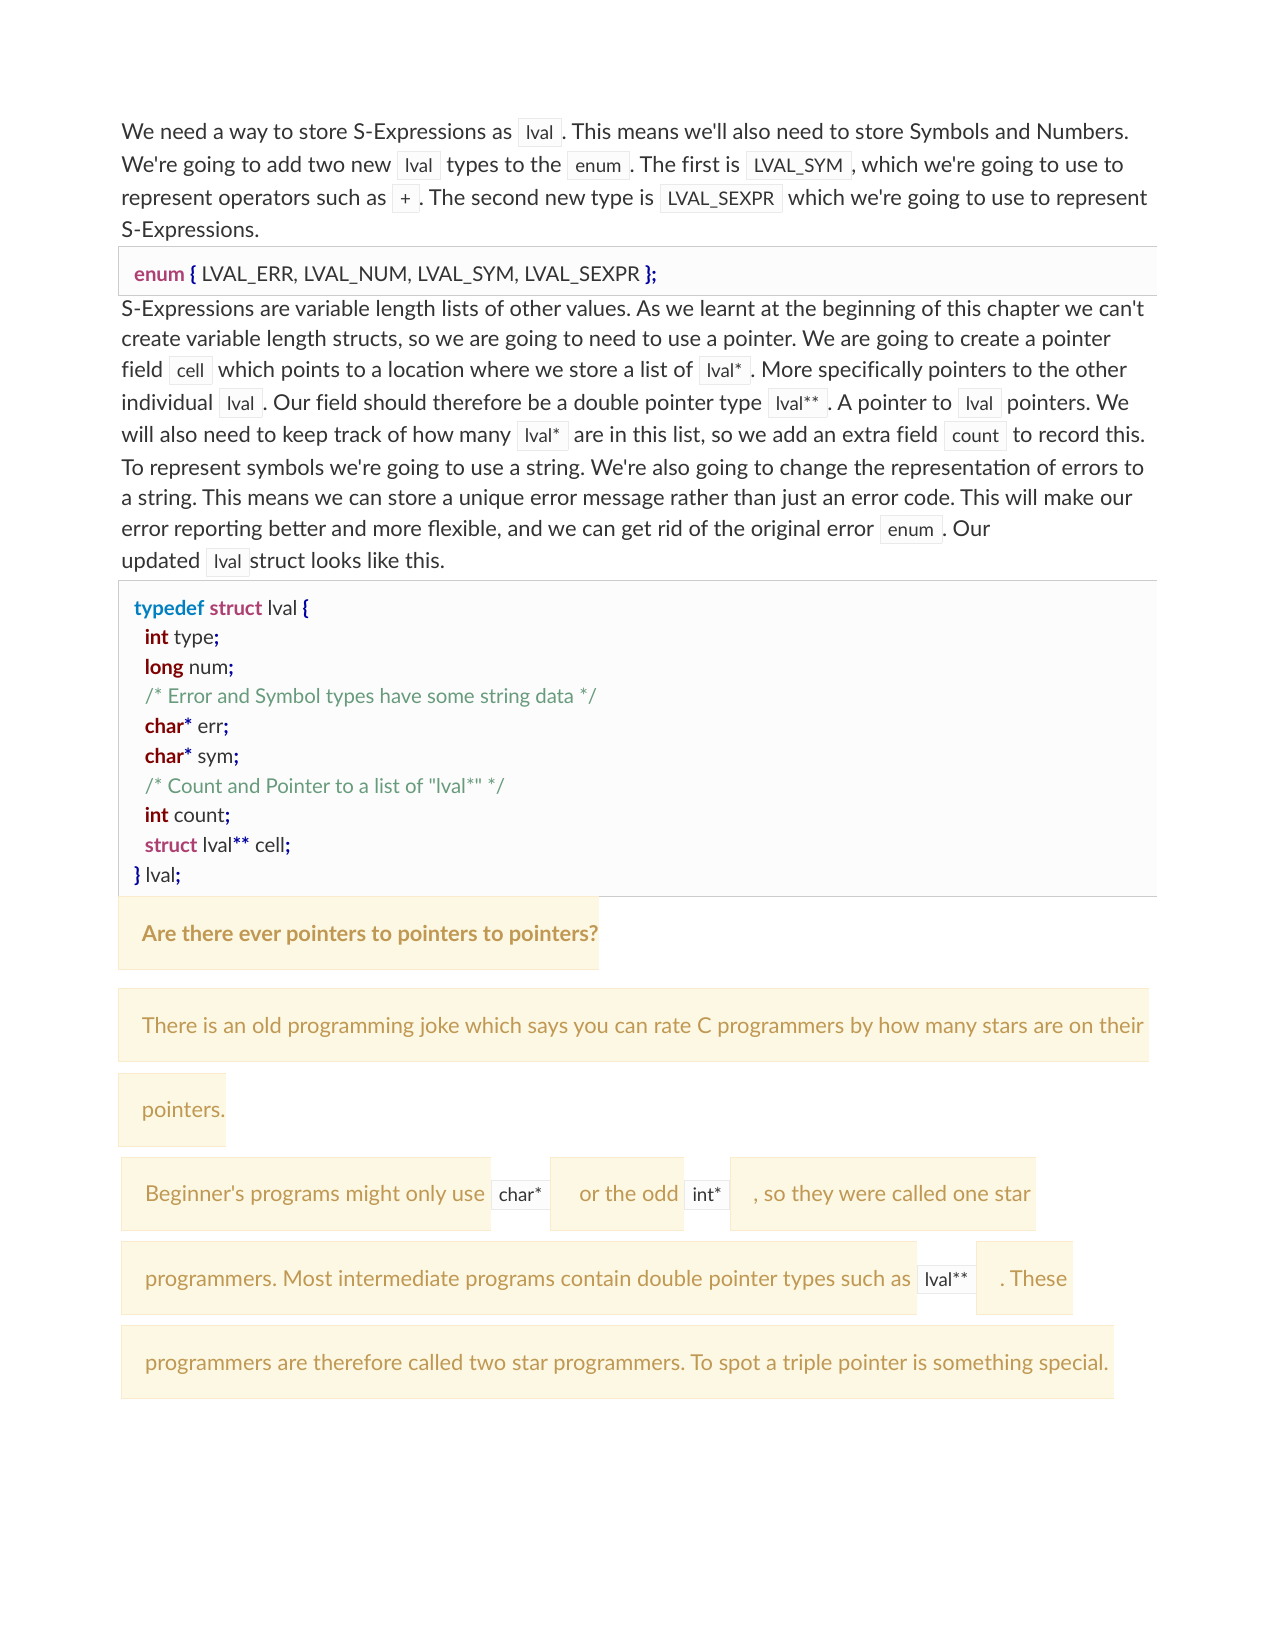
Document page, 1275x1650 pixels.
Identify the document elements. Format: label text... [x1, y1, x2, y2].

text char* sym; [119, 729, 1157, 758]
text int count; [119, 788, 1157, 818]
text Are there ever pointers to pointers to pointers? [119, 897, 1157, 969]
text /* Error and Symbol types have some string data */ [119, 669, 1157, 699]
text } lval; [119, 847, 1157, 896]
text char* err; [119, 699, 1157, 729]
text To represent symbols we're going to use a string. We're also going to change the representation of errors to a string. This means we can store a unique error message rather than just an error code. This will make our error reporting better and more flexible, and we can get rid of the original error enum. Our updated lvalstruct looks like this. [121, 454, 1154, 576]
text There is an old programming joke which says you can rate C programmers by how many stars are on their pointers. [118, 988, 1157, 1146]
text S-Expressions are variable length lists of other values. As we learnt at the beginning of this chapter we can't create variable length structs, so we are going to need to use a pointer. We are going to create a pointer field cell which points to a location where we store a list of lval*. More specifically pointers to the other individual lval. Our field should therefore be a double pointer type lval**. A pointer to lval pointers. We will also need to keep track of how many lval* are in this list, so we add an extra field count to record this. [121, 296, 1154, 450]
text Beginner's programs might only use char* or the odd int*, so they were called one star programmers. Most intermediate programs contain double pointer types such as lval**. These programmers are therefore called two star programmers. To spot a triple pointer is something special. [121, 1157, 1154, 1398]
text long num; [119, 639, 1157, 669]
text /* Count and Pointer to a list of "lval*" */ [119, 758, 1157, 788]
text enum { LVAL_ERR, LVAL_NUM, LVAL_SYM, LVAL_SEXPR }; [119, 247, 1157, 295]
text We need a way to store S-Expressions as lval. This means we'll also need to store Symbols and Numbers. We're going to add two new lval types to the enum. The first is LVAL_SYM, which we're going to use to represent operators such as +. The second new type is LVAL_SEXPR which we're going to use to represent S-Expressions. [121, 118, 1154, 242]
text int type; [119, 610, 1157, 639]
text typedef struct lval { [119, 581, 1157, 610]
text struct lval** cell; [119, 818, 1157, 847]
